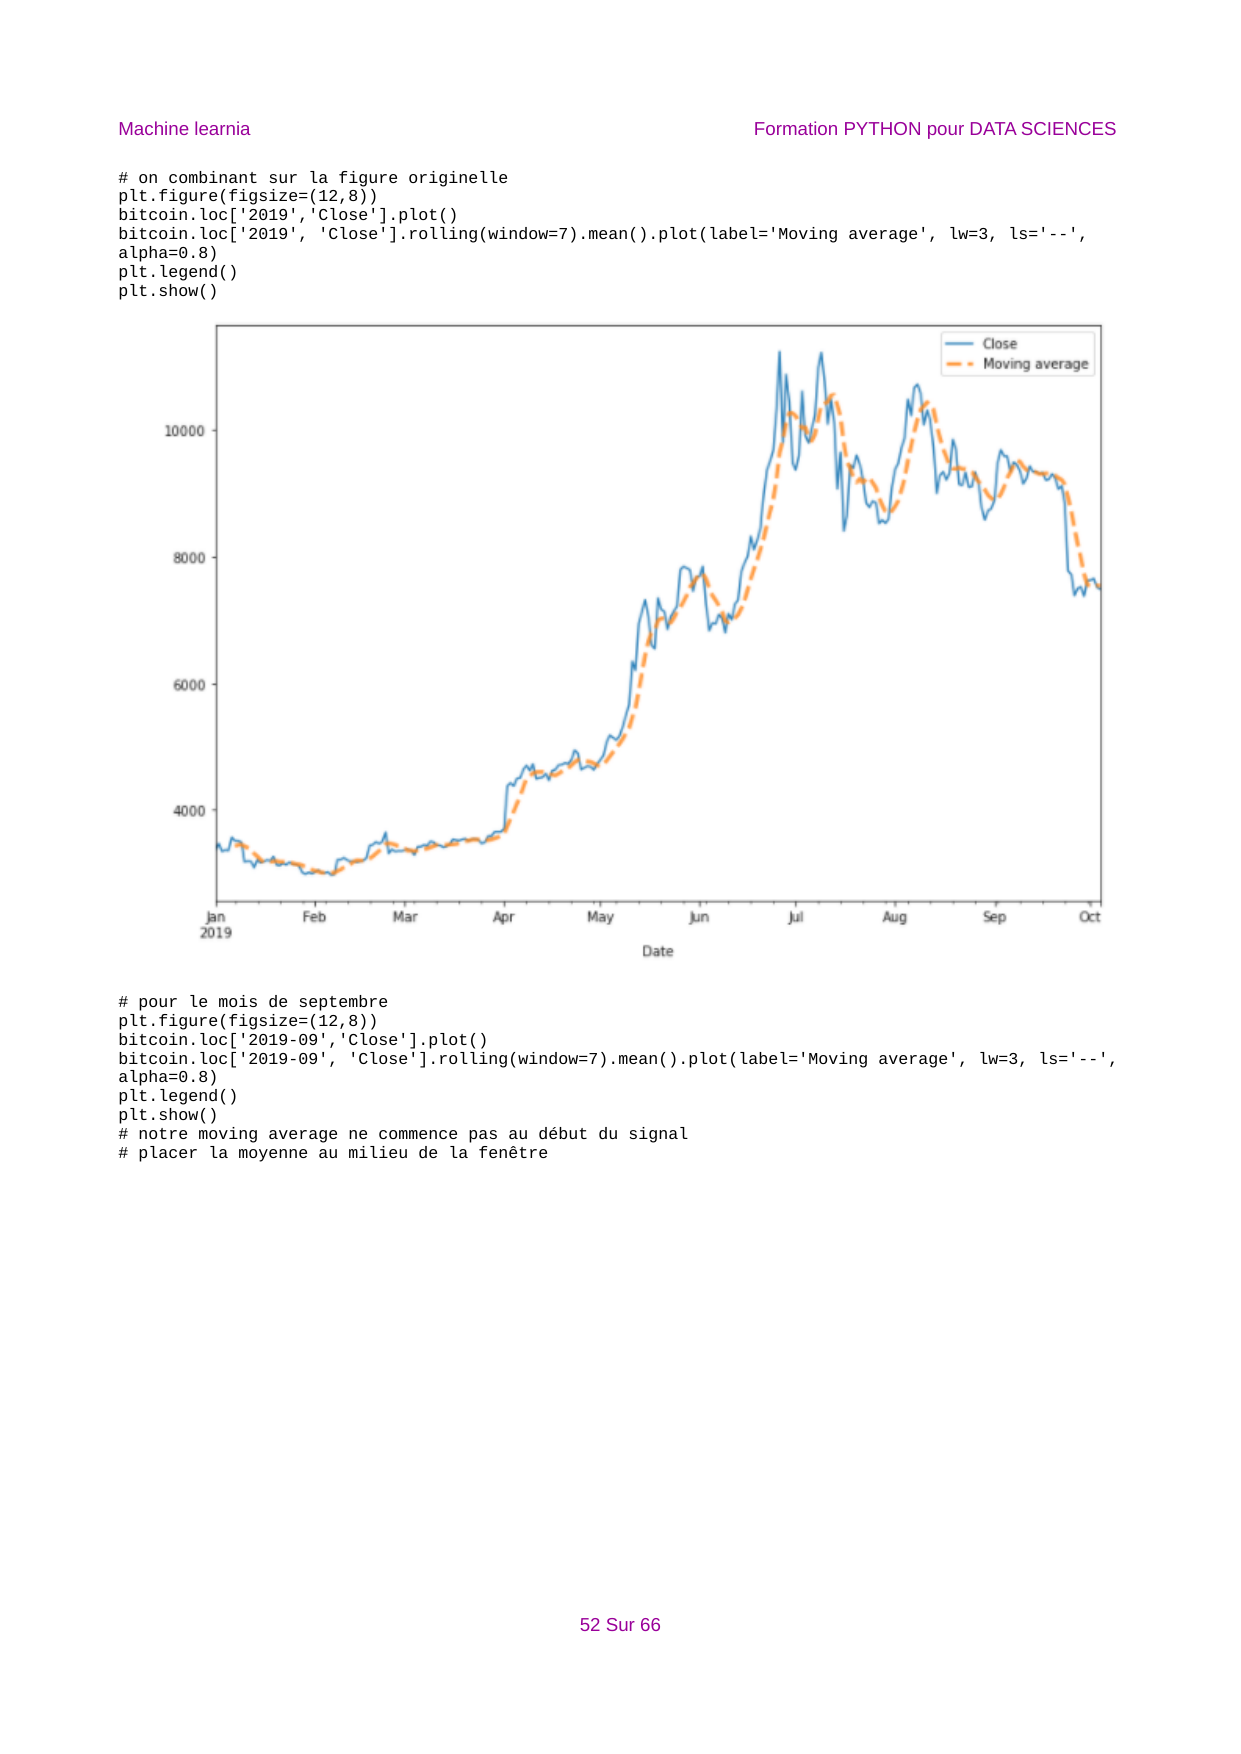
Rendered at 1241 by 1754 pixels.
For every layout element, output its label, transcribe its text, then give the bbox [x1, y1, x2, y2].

text # on combinant sur la figure originelle [118, 169, 1122, 188]
text plt.figure(figsize=(12,8)) [118, 188, 1122, 207]
text plt.show() [118, 1107, 1122, 1126]
text bitcoin.loc['2019-09', 'Close'].rolling(window=7).mean().plot(label='Moving average', lw=3, ls='--', alpha=0.8) [118, 1050, 1122, 1088]
text plt.figure(figsize=(12,8)) [118, 1012, 1122, 1031]
text # notre moving average ne commence pas au début du signal [118, 1126, 1122, 1144]
text # placer la moyenne au milieu de la fenêtre [118, 1144, 1122, 1163]
text plt.legend() [118, 1088, 1122, 1107]
text bitcoin.loc['2019', 'Close'].rolling(window=7).mean().plot(label='Moving average', lw=3, ls='--', alpha=0.8) [118, 226, 1122, 263]
picture [127, 320, 1113, 975]
text bitcoin.loc['2019-09','Close'].plot() [118, 1031, 1122, 1050]
text plt.show() [118, 282, 1122, 301]
text plt.legend() [118, 263, 1122, 282]
text # pour le mois de septembre [118, 994, 1122, 1012]
text bitcoin.loc['2019','Close'].plot() [118, 207, 1122, 226]
